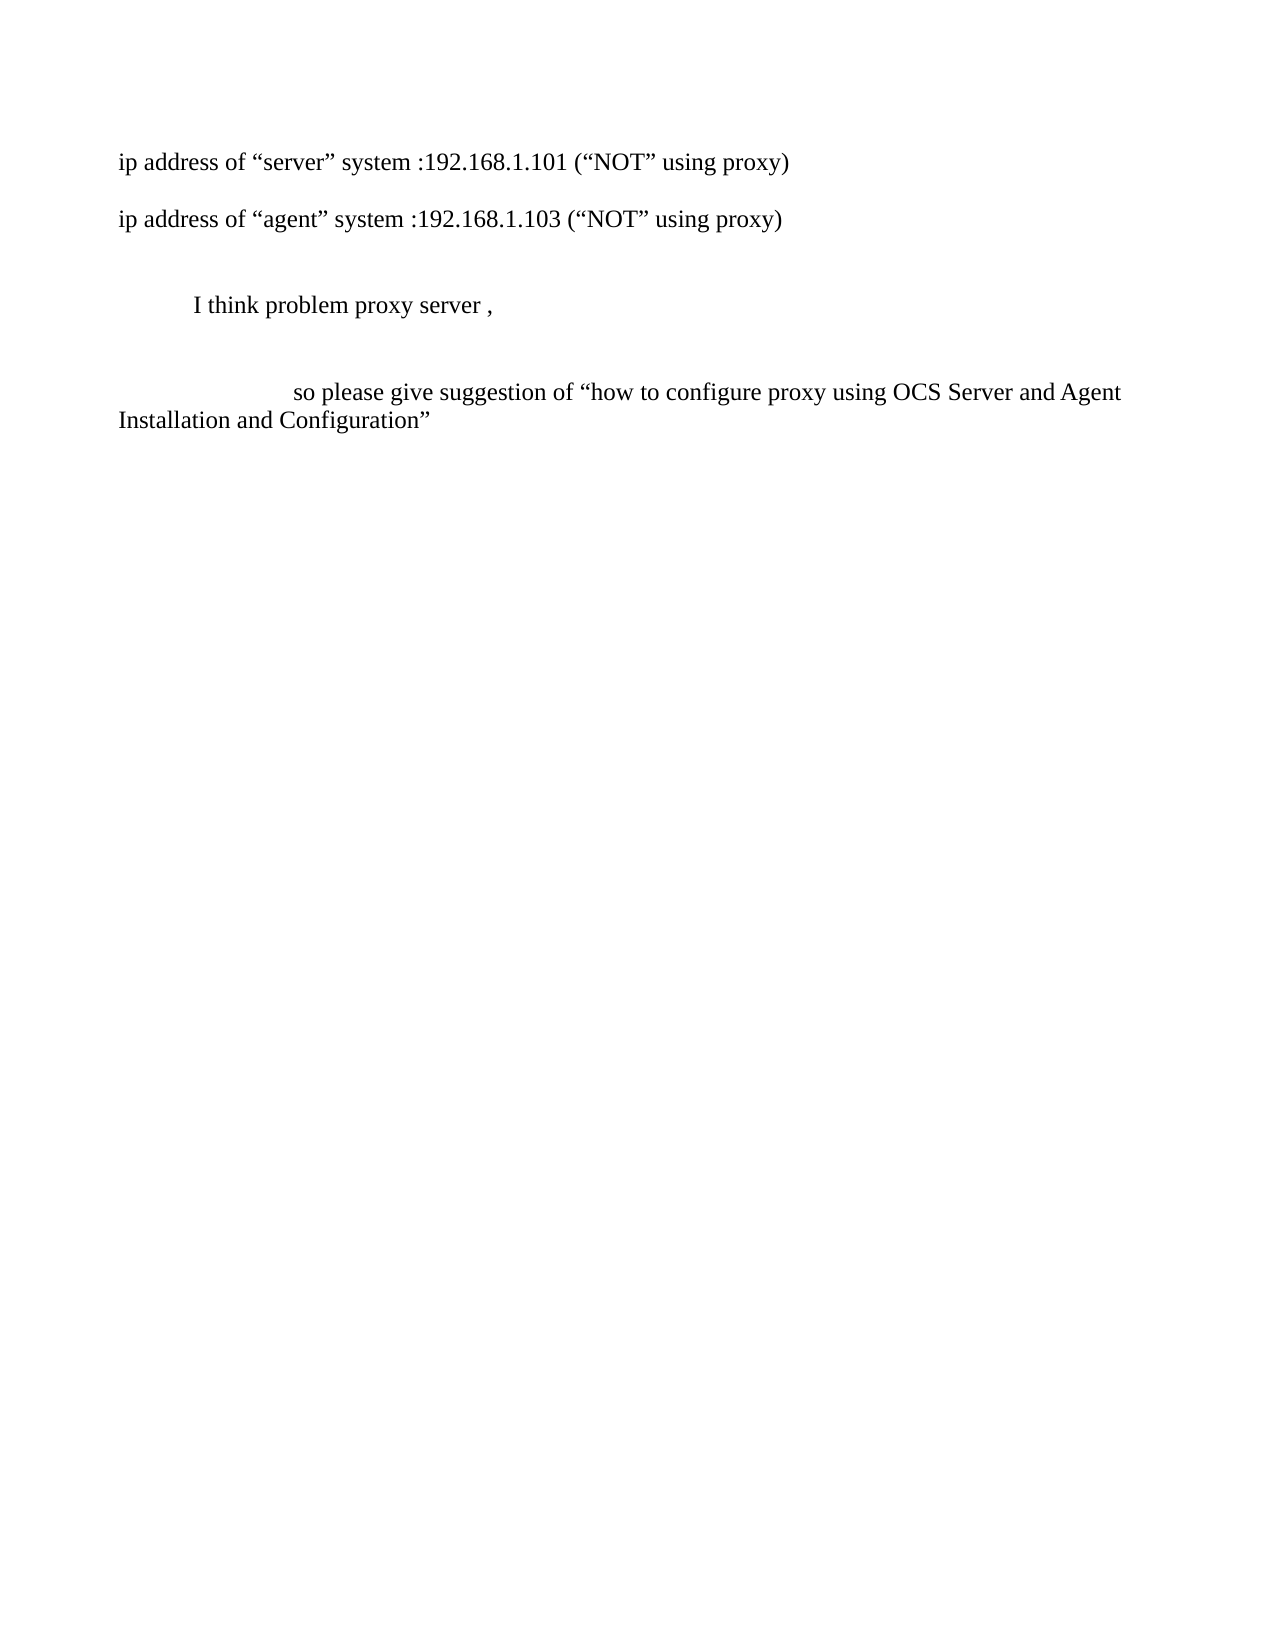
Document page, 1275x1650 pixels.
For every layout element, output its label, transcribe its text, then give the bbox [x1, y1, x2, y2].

text ip address of “server” system :192.168.1.101 (“NOT” using proxy) [118, 147, 1157, 176]
text ip address of “agent” system :192.168.1.103 (“NOT” using proxy) [118, 204, 1157, 233]
text I think problem proxy server , [118, 291, 1157, 319]
text so please give suggestion of “how to configure proxy using OCS Server and Agent Installation and Configuration” [118, 377, 1157, 434]
